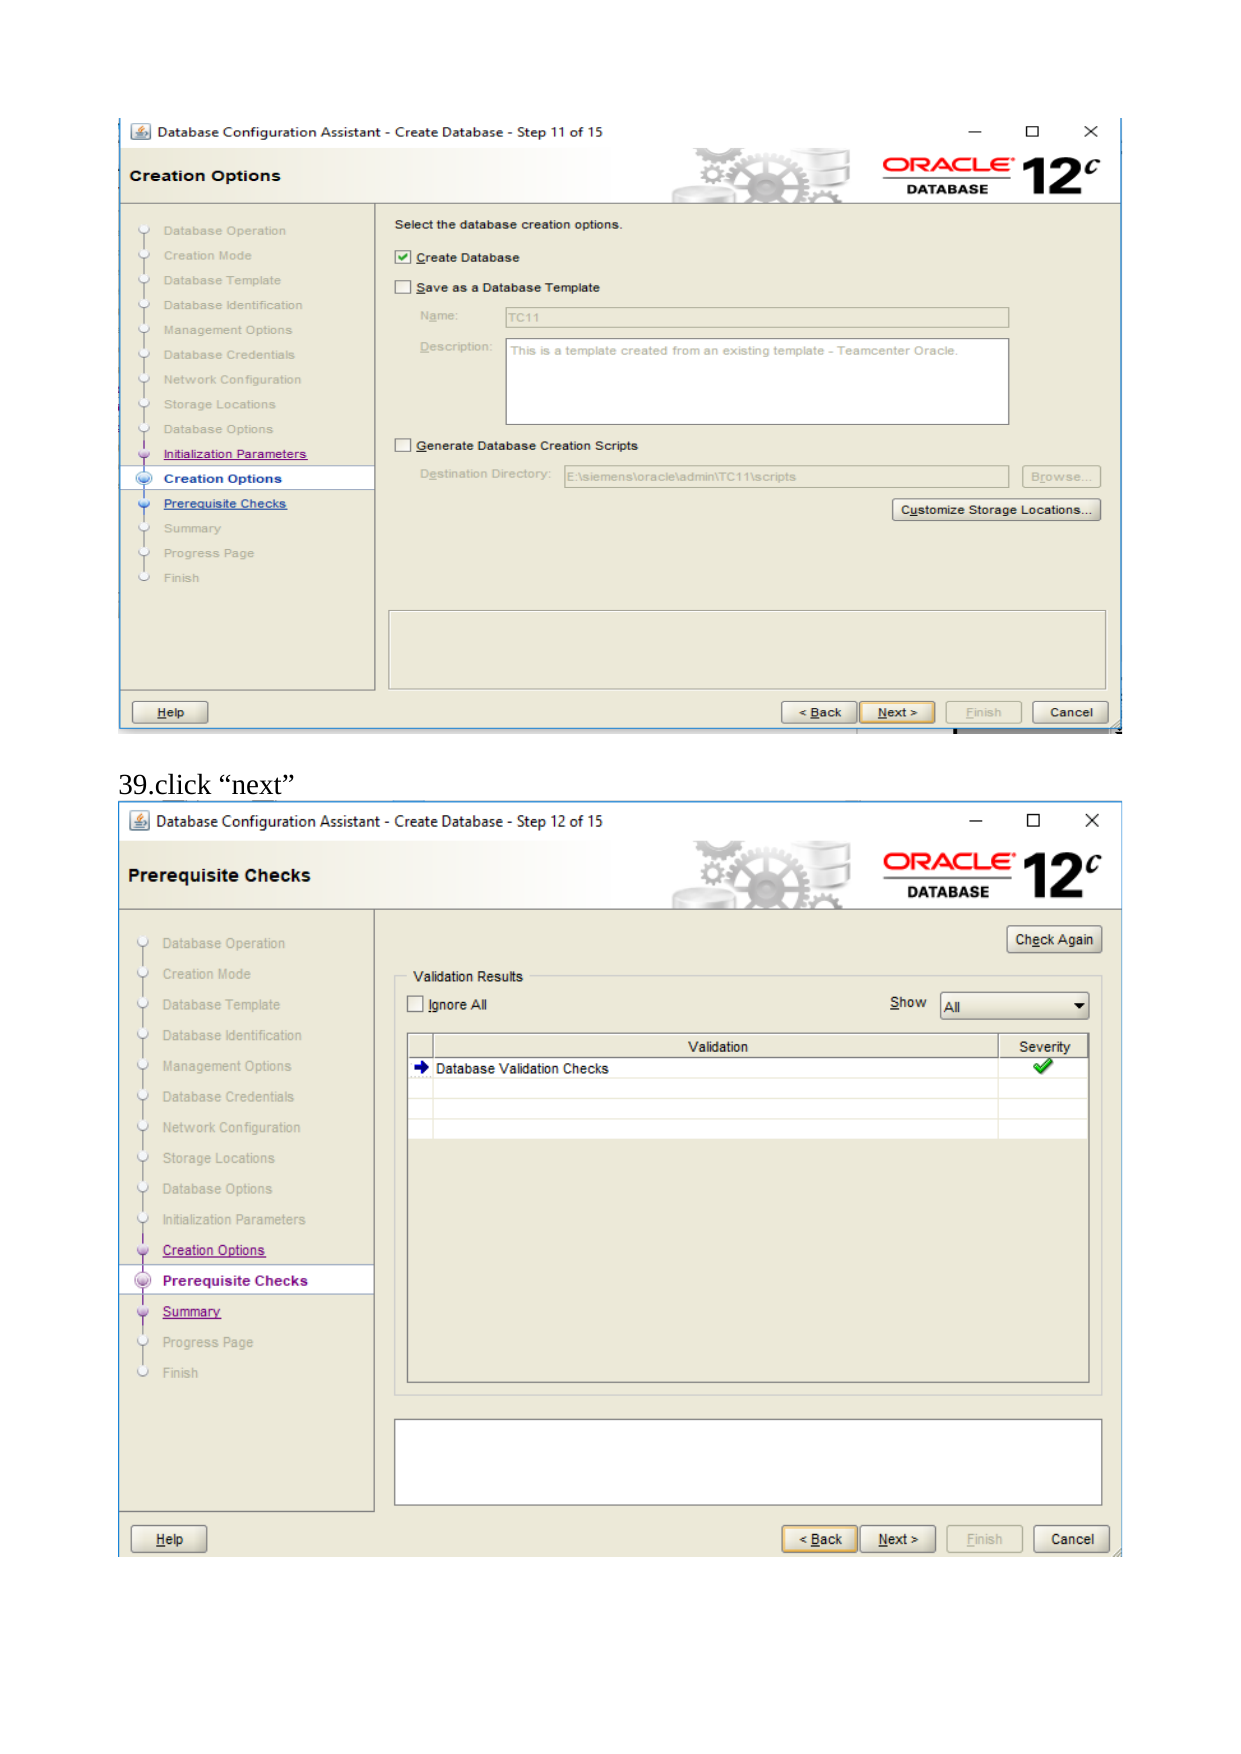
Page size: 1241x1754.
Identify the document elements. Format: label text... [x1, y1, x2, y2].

picture [118, 118, 1123, 734]
text 39.click “next” [118, 767, 1122, 800]
picture [118, 800, 1123, 1557]
